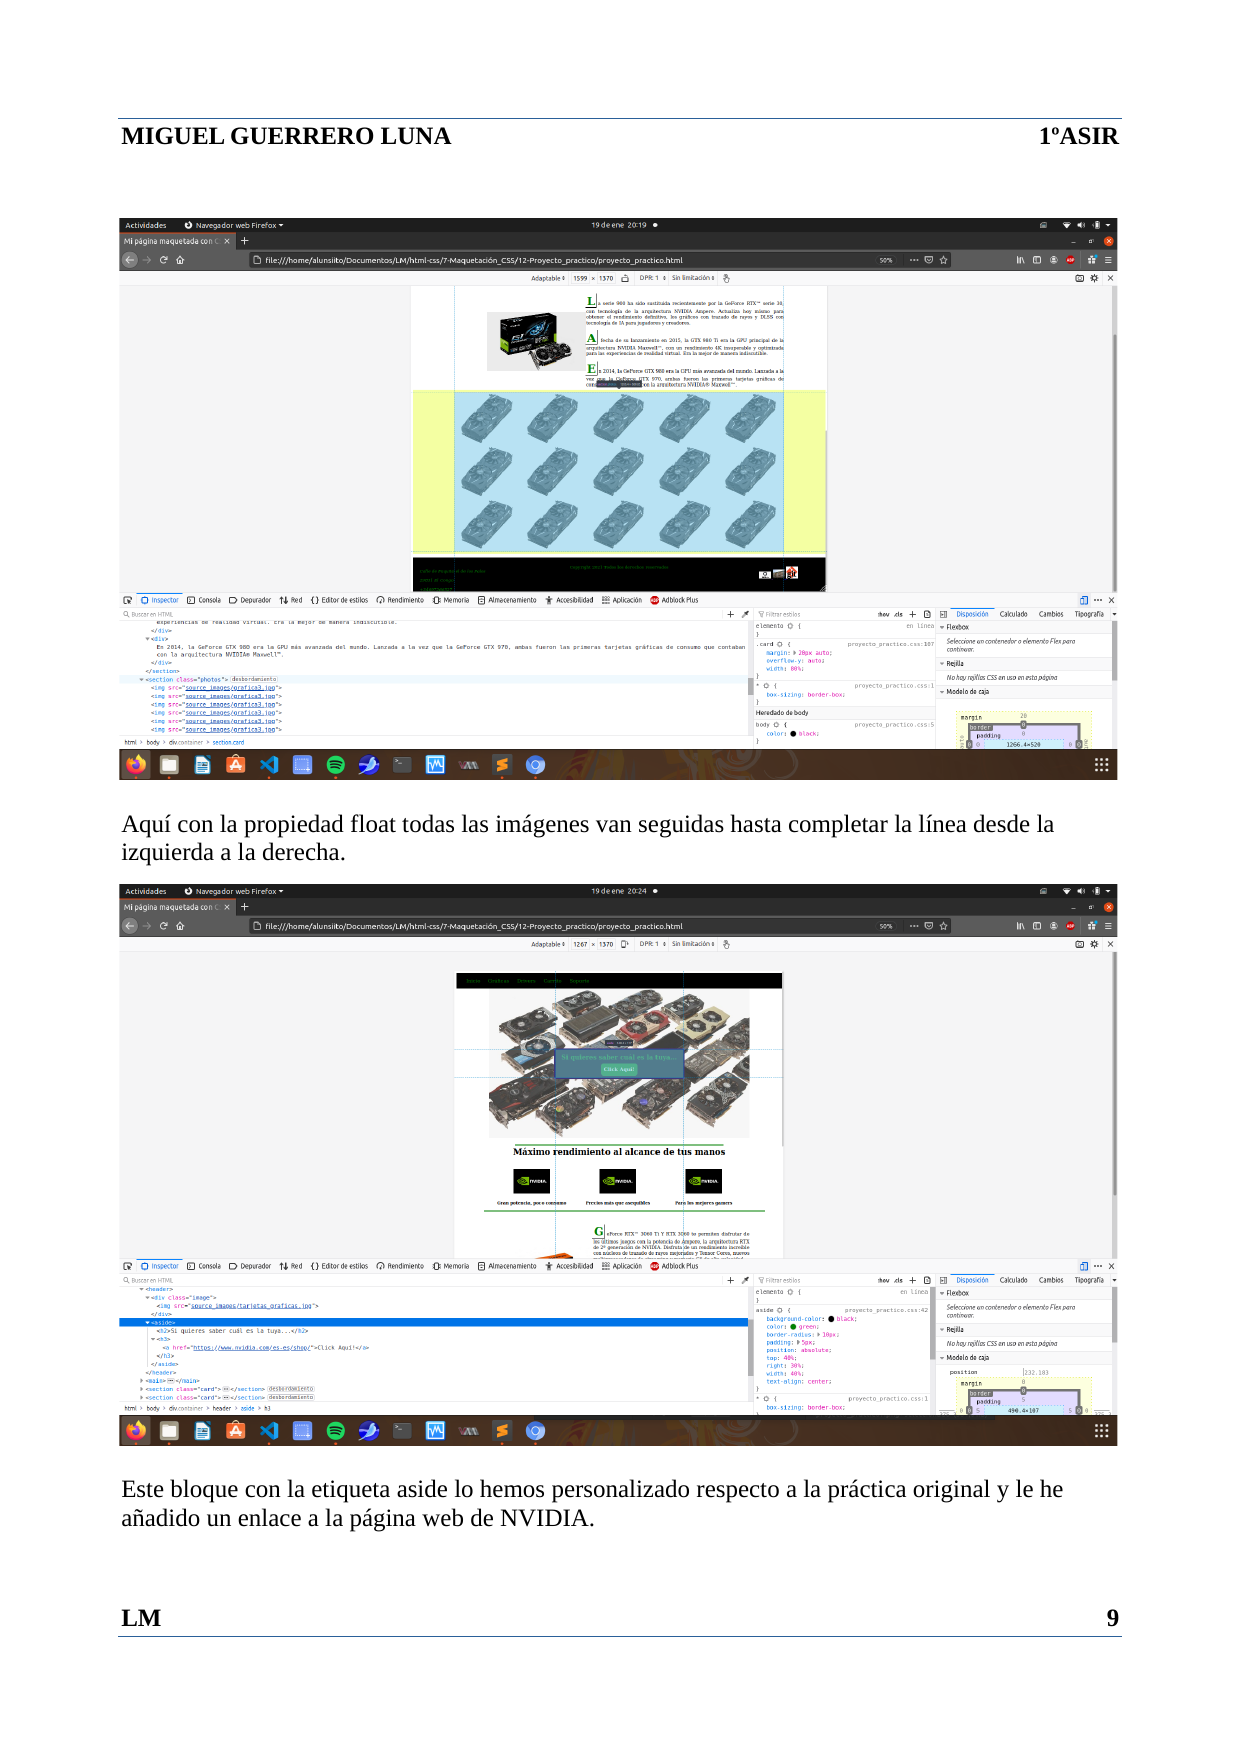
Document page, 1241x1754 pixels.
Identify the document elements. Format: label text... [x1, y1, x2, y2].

text Aquí con la propiedad float todas las imágenes van seguidas hasta completar la línea desde la izquierda a la derecha. [121, 809, 1119, 866]
text Este bloque con la etiqueta aside lo hemos personalizado respecto a la práctica original y le he añadido un enlace a la página web de NVIDIA. [121, 1474, 1119, 1532]
picture [119, 218, 1118, 780]
picture [119, 884, 1118, 1446]
